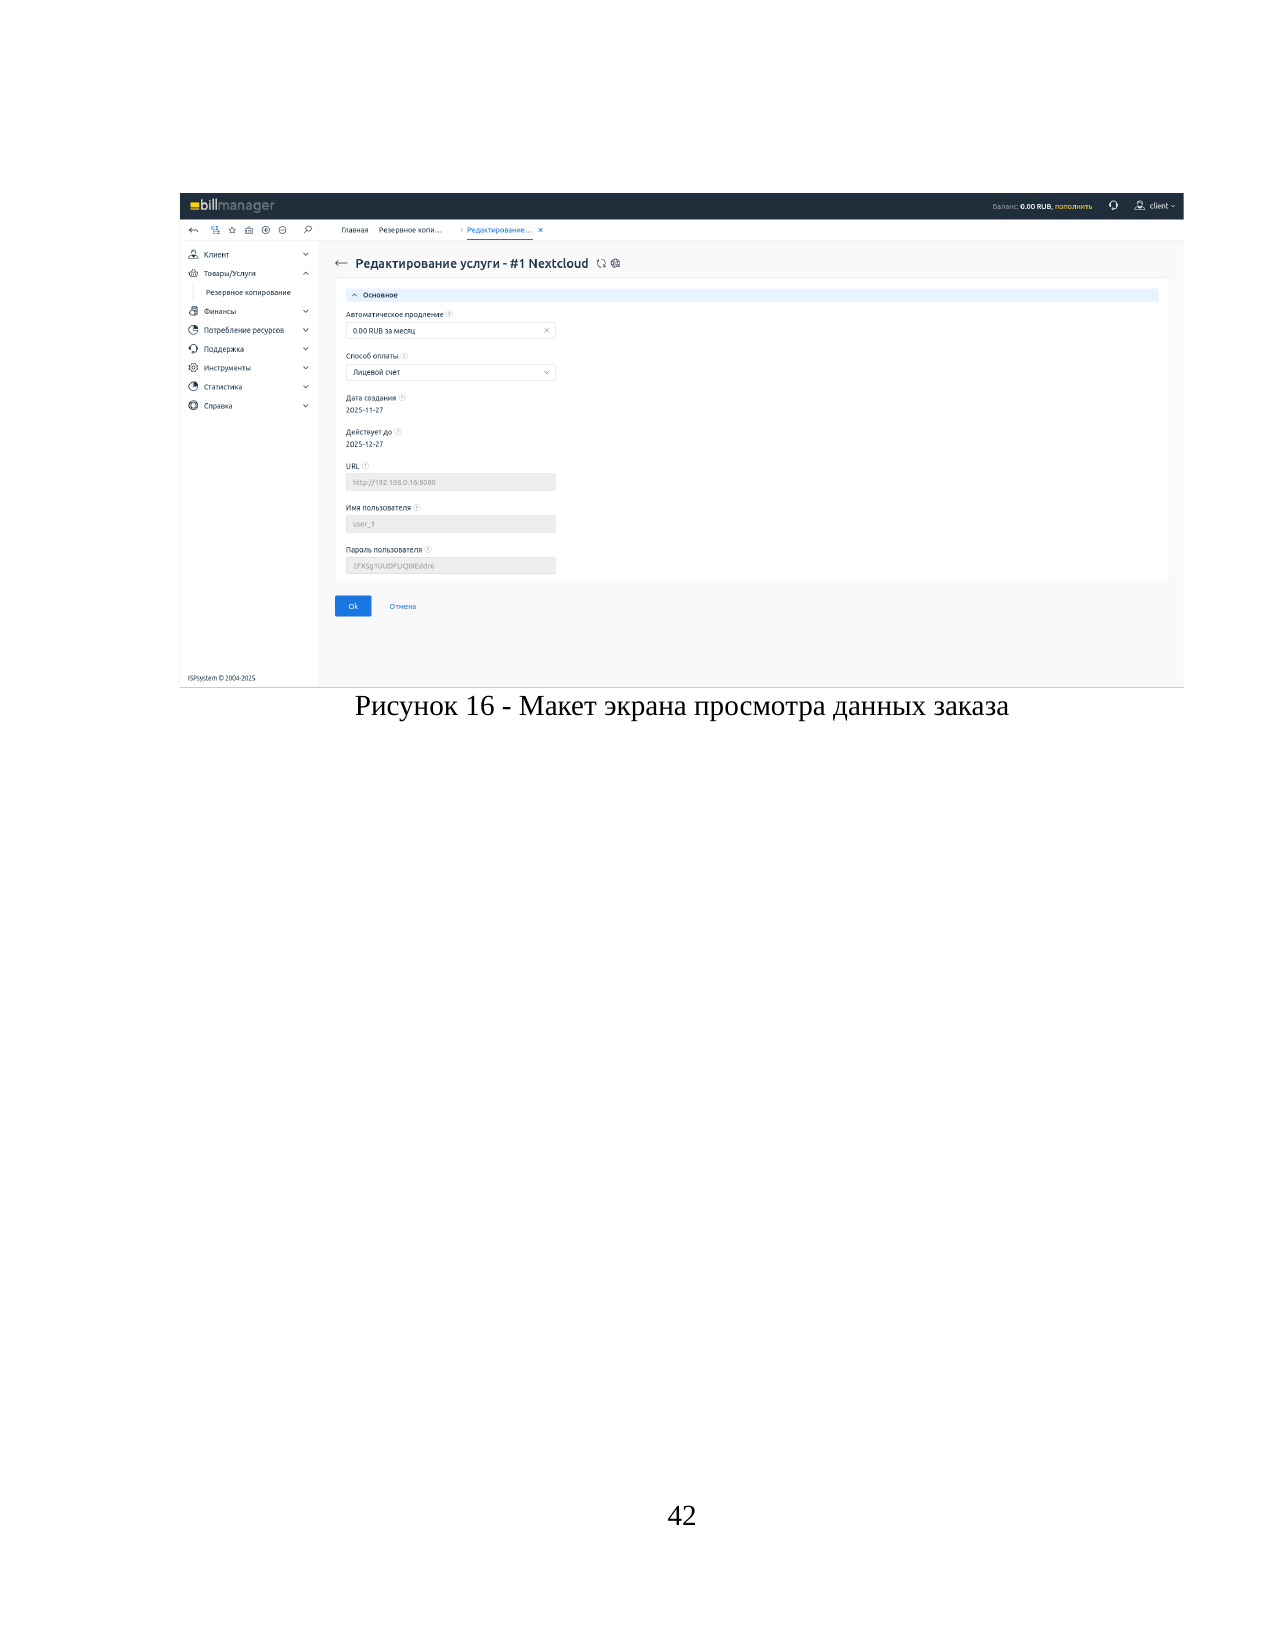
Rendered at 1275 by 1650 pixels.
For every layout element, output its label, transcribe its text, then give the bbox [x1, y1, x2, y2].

text Рисунок 16 - Макет экрана просмотра данных заказа [180, 688, 1184, 721]
picture [179, 193, 1184, 688]
